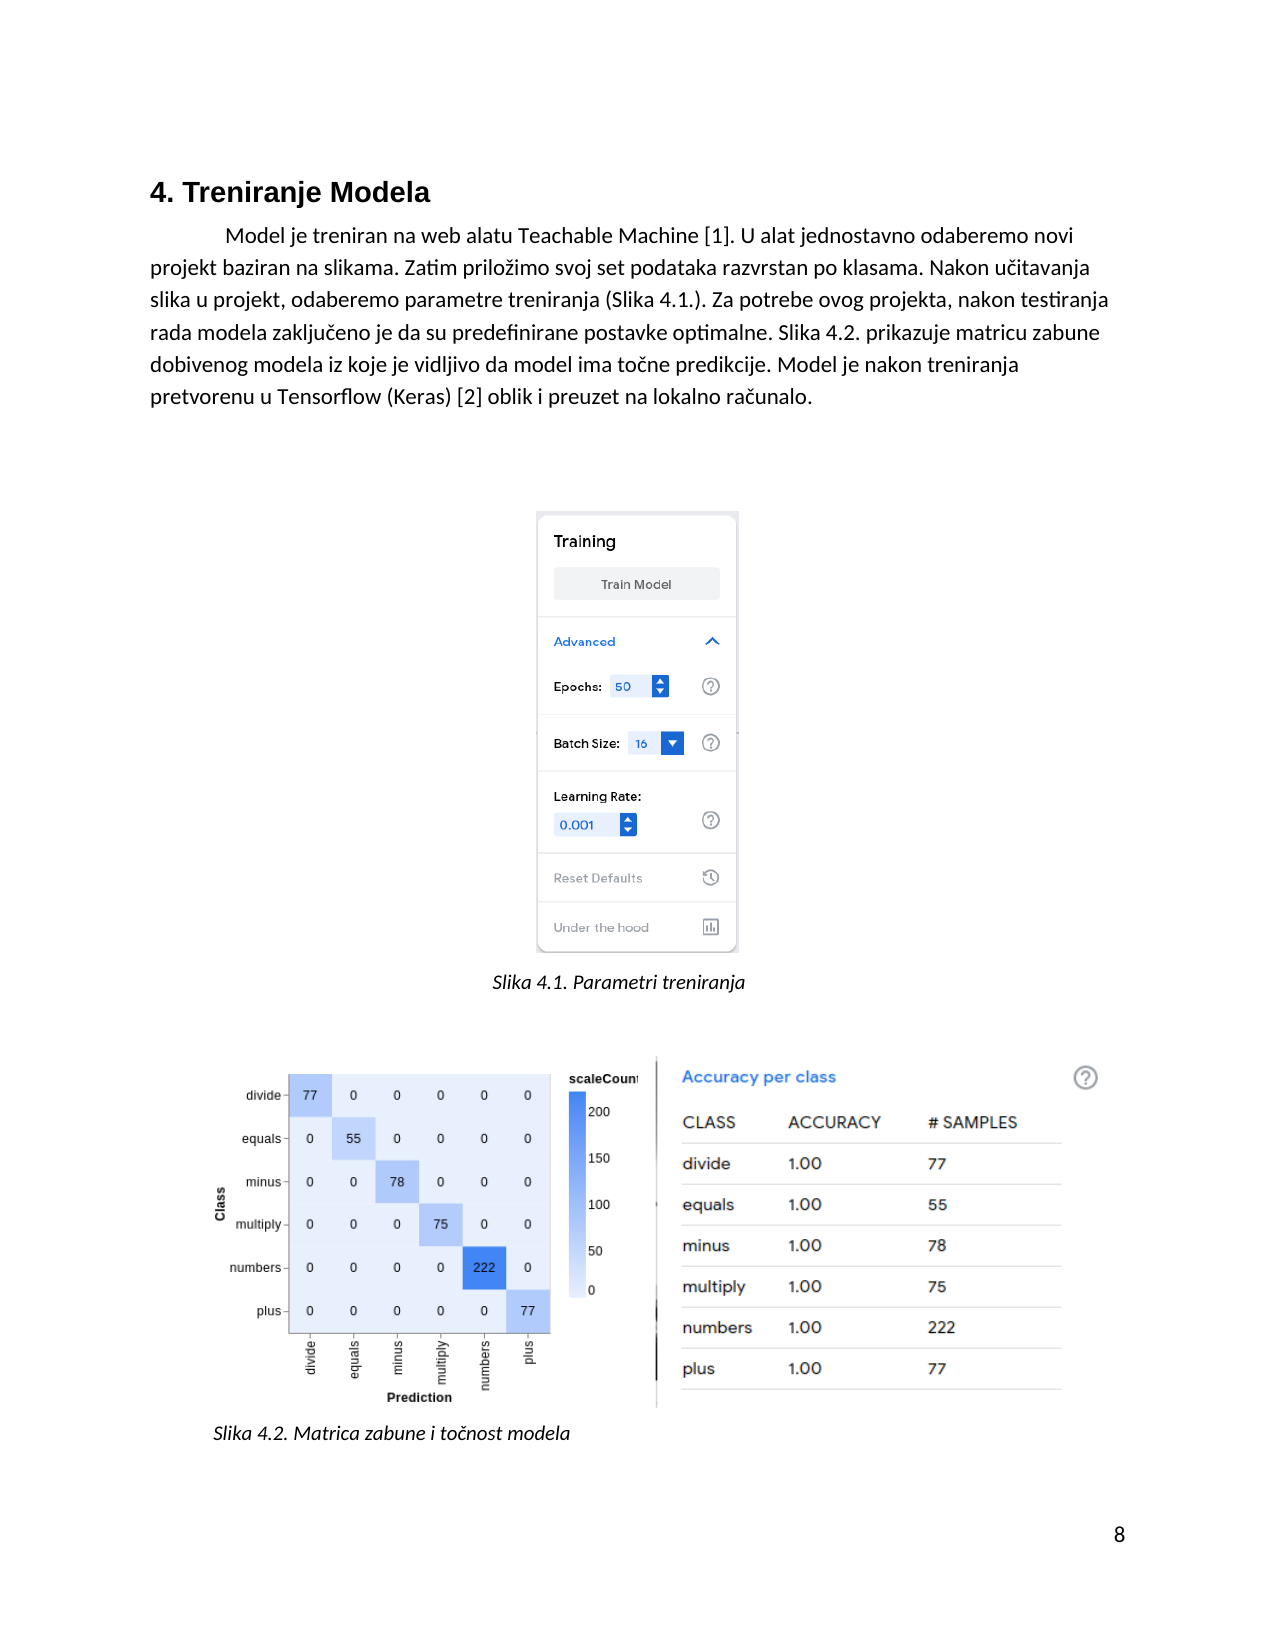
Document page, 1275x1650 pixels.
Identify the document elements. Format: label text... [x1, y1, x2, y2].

picture [655, 1056, 1116, 1408]
picture [213, 1074, 638, 1404]
text Slika 4.1. Parametri treniranja [492, 511, 782, 995]
picture [536, 511, 739, 953]
text Model je treniran na web alatu Teachable Machine [1]. U alat jednostavno odaberemo novi projekt baziran na slikama. Zatim priložimo svoj set podataka razvrstan po klasama. Nakon učitavanja slika u projekt, odaberemo parametre treniranja (Slika 4.1.). Za potrebe ovog projekta, nakon testiranja rada modela zaključeno je da su predefinirane postavke optimalne. Slika 4.2. prikazuje matricu zabune dobivenog modela iz koje je vidljivo da model ima točne predikcije. Model je nakon treniranja pretvorenu u Tensorflow (Keras) [2] oblik i preuzet na lokalno računalo. [150, 221, 1125, 410]
text Slika 4.2. Matrica zabune i točnost modela [213, 1060, 656, 1445]
subtitle 4. Treniranje Modela [150, 175, 1125, 208]
